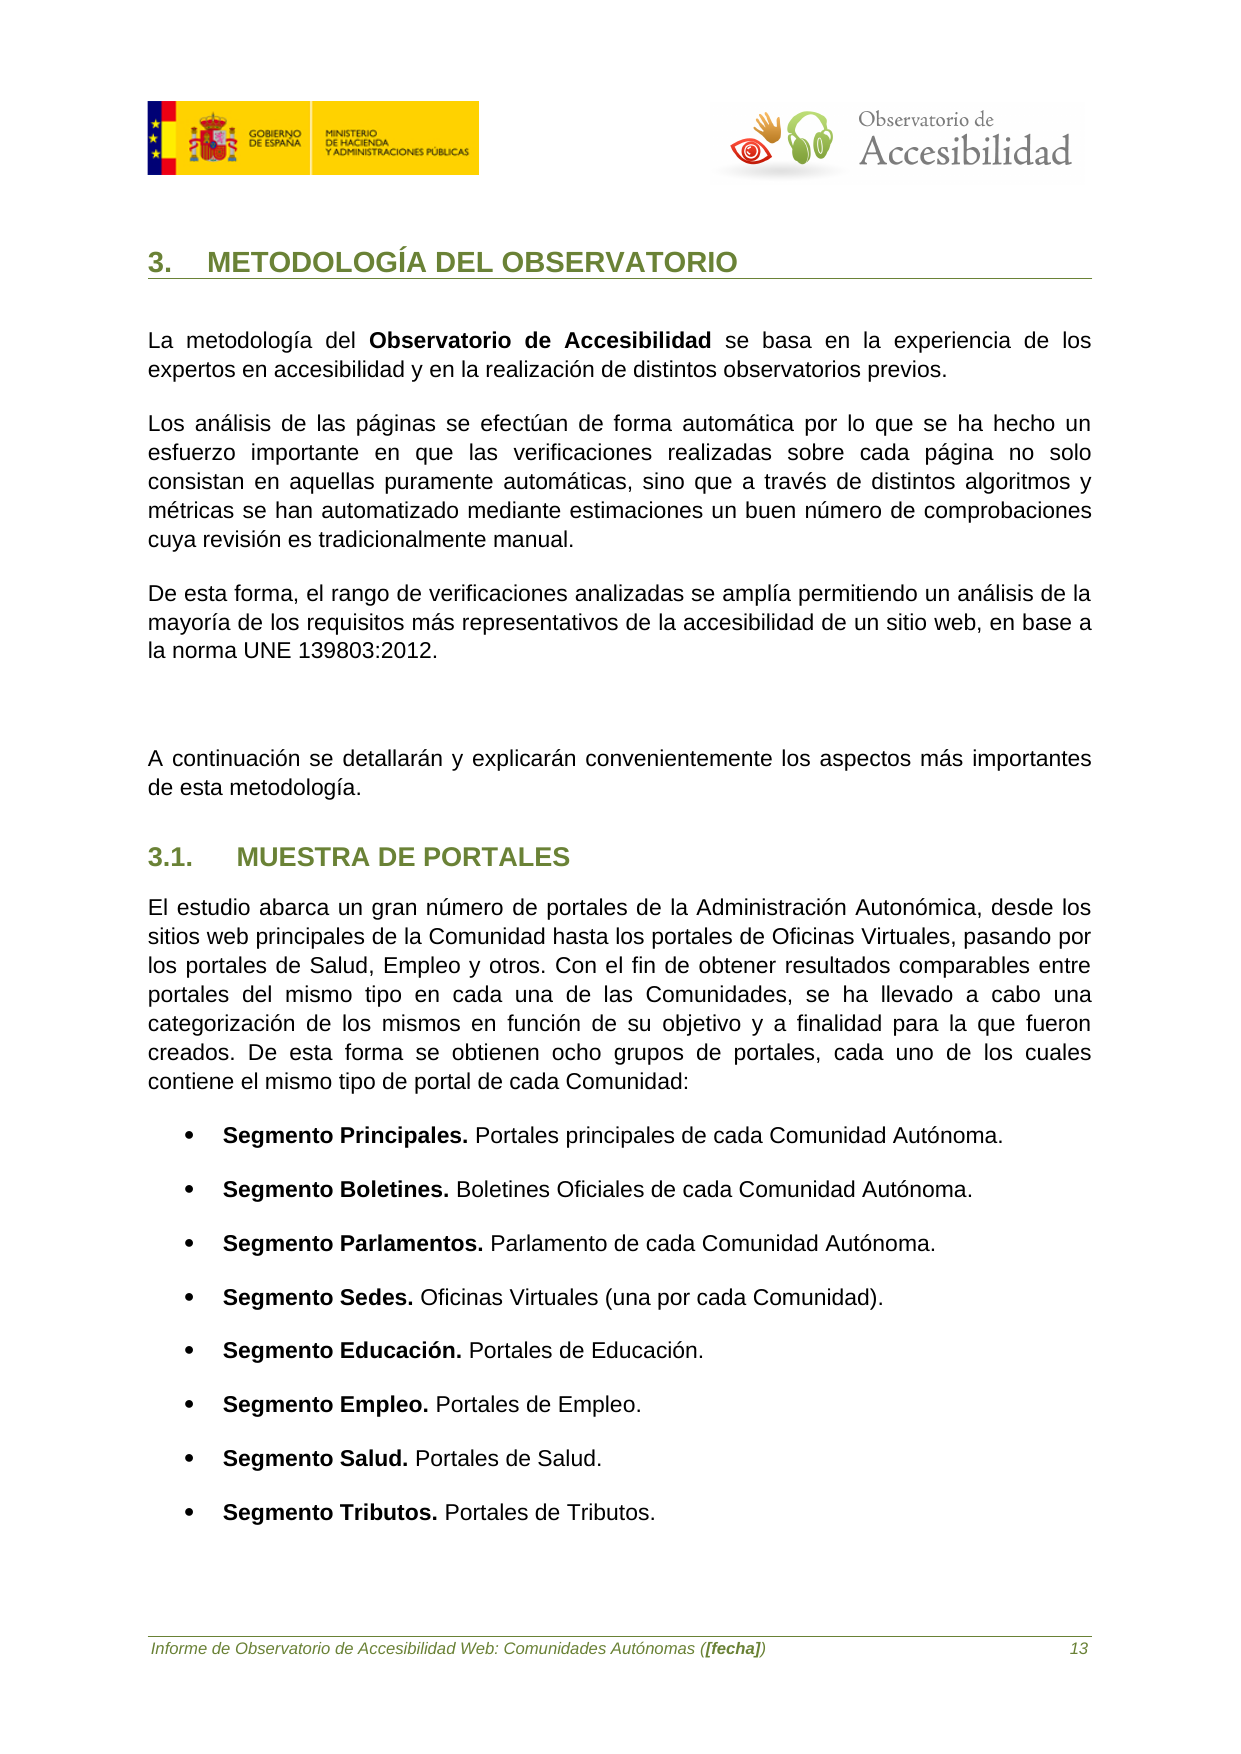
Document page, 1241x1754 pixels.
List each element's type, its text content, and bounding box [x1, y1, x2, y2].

text La metodología del Observatorio de Accesibilidad se basa en la experiencia de los expertos en accesibilidad y en la realización de distintos observatorios previos. [148, 327, 1092, 382]
list Segmento Empleo. Portales de Empleo. [185, 1391, 1092, 1418]
list Segmento Parlamentos. Parlamento de cada Comunidad Autónoma. [185, 1229, 1092, 1256]
list Segmento Boletines. Boletines Oficiales de cada Comunidad Autónoma. [185, 1176, 1092, 1202]
subtitle Muestra de Portales [148, 841, 1092, 872]
text A continuación se detallarán y explicarán convenientemente los aspectos más importantes de esta metodología. [148, 745, 1092, 801]
subtitle Metodología del Observatorio [148, 245, 1092, 278]
list Segmento Sedes. Oficinas Virtuales (una por cada Comunidad). [185, 1283, 1092, 1310]
list Segmento Principales. Portales principales de cada Comunidad Autónoma. [185, 1122, 1092, 1148]
picture [147, 101, 479, 175]
list Segmento Salud. Portales de Salud. [185, 1445, 1092, 1472]
text El estudio abarca un gran número de portales de la Administración Autonómica, desde los sitios web principales de la Comunidad hasta los portales de Oficinas Virtuales, pasando por los portales de Salud, Empleo y otros. Con el fin de obtener resultados comparables entre portales del mismo tipo en cada una de las Comunidades, se ha llevado a cabo una categorización de los mismos en función de su objetivo y a finalidad para la que fueron creados. De esta forma se obtienen ocho grupos de portales, cada uno de los cuales contiene el mismo tipo de portal de cada Comunidad: [148, 894, 1092, 1094]
picture [710, 102, 1086, 185]
list Segmento Tributos. Portales de Tributos. [185, 1499, 1092, 1526]
text Los análisis de las páginas se efectúan de forma automática por lo que se ha hecho un esfuerzo importante en que las verificaciones realizadas sobre cada página no solo consistan en aquellas puramente automáticas, sino que a través de distintos algoritmos y métricas se han automatizado mediante estimaciones un buen número de comprobaciones cuya revisión es tradicionalmente manual. [148, 410, 1092, 552]
text De esta forma, el rango de verificaciones analizadas se amplía permitiendo un análisis de la mayoría de los requisitos más representativos de la accesibilidad de un sitio web, en base a la norma UNE 139803:2012. [148, 579, 1092, 664]
list Segmento Educación. Portales de Educación. [185, 1337, 1092, 1364]
